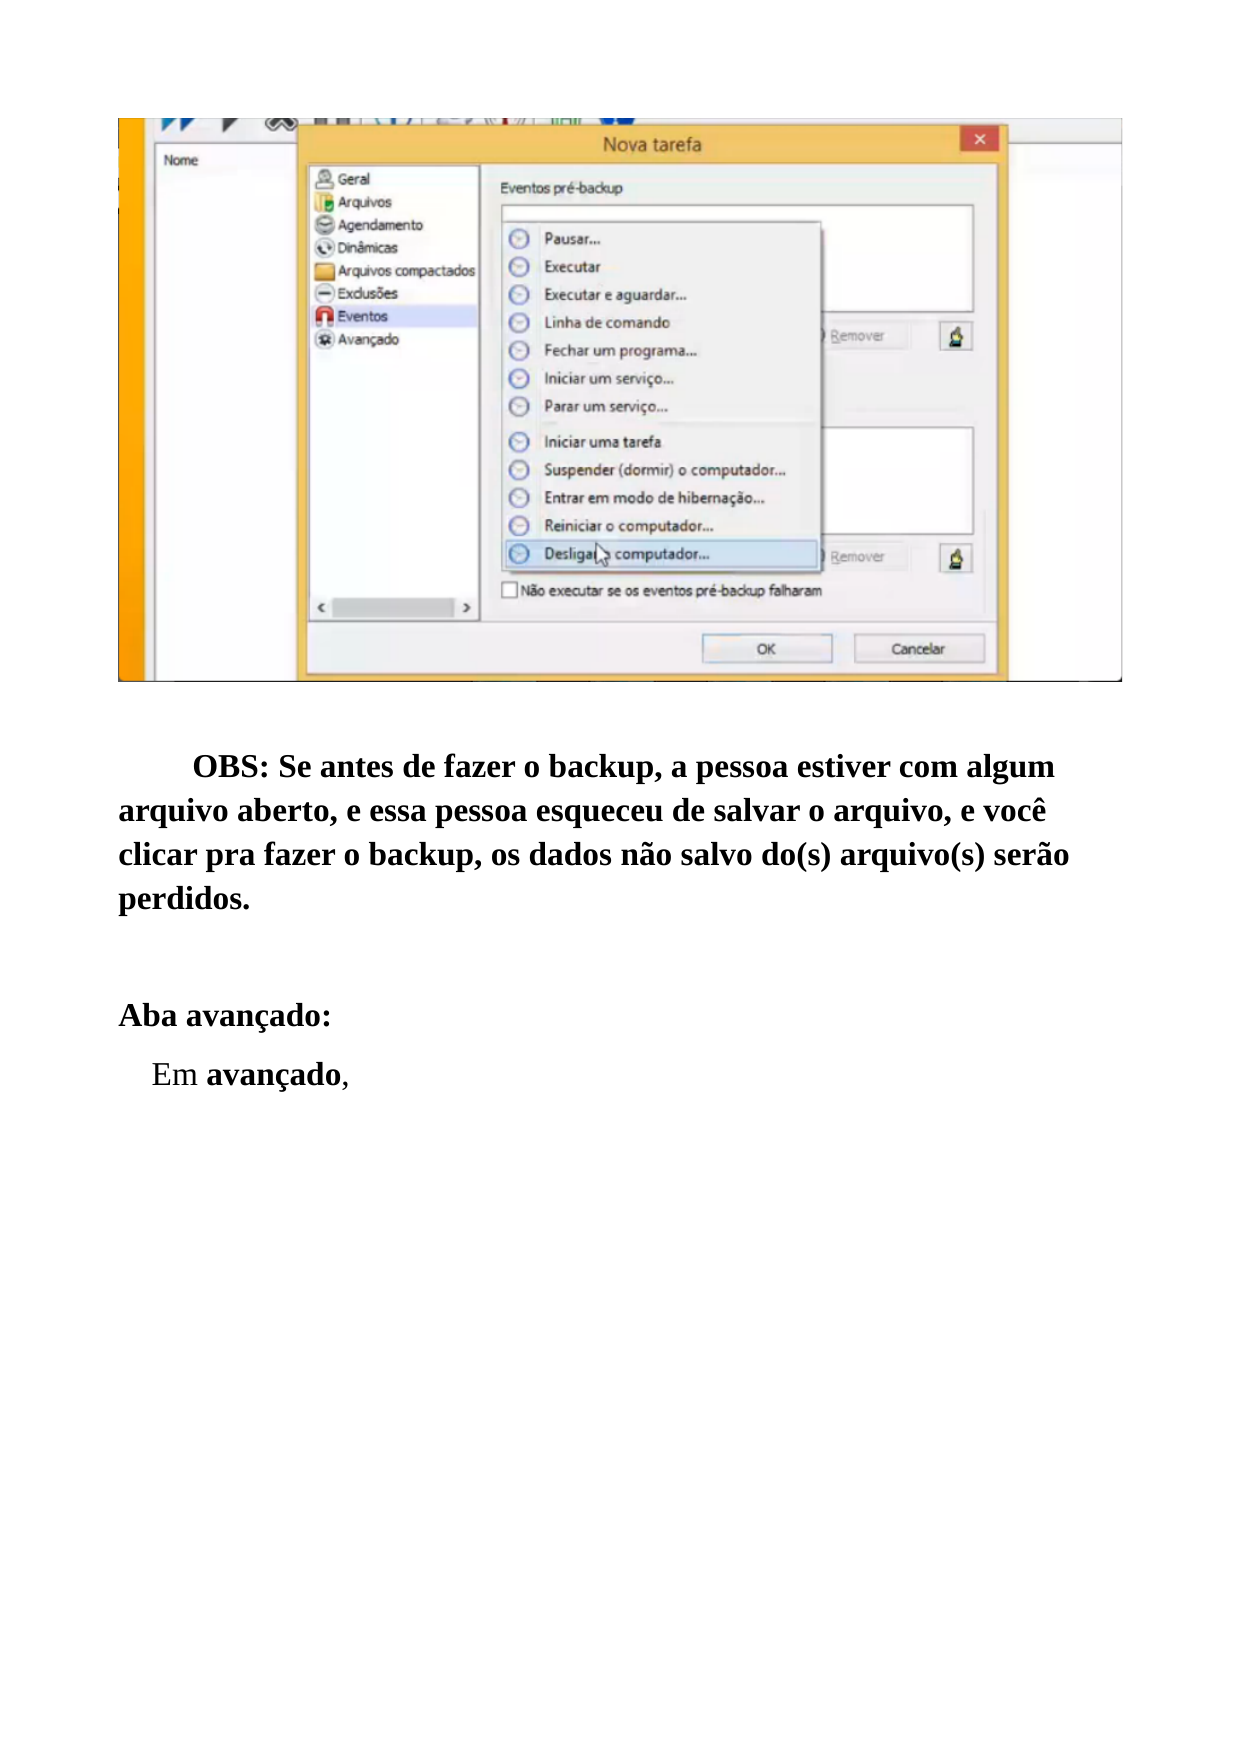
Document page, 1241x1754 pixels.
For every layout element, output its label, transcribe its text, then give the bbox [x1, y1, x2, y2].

text OBS: Se antes de fazer o backup, a pessoa estiver com algum arquivo aberto, e essa pessoa esqueceu de salvar o arquivo, e você clicar pra fazer o backup, os dados não salvo do(s) arquivo(s) serão perdidos. [118, 746, 1122, 916]
picture [118, 118, 1123, 682]
text Em avançado, [118, 1054, 1122, 1092]
text Aba avançado: [118, 995, 1122, 1034]
